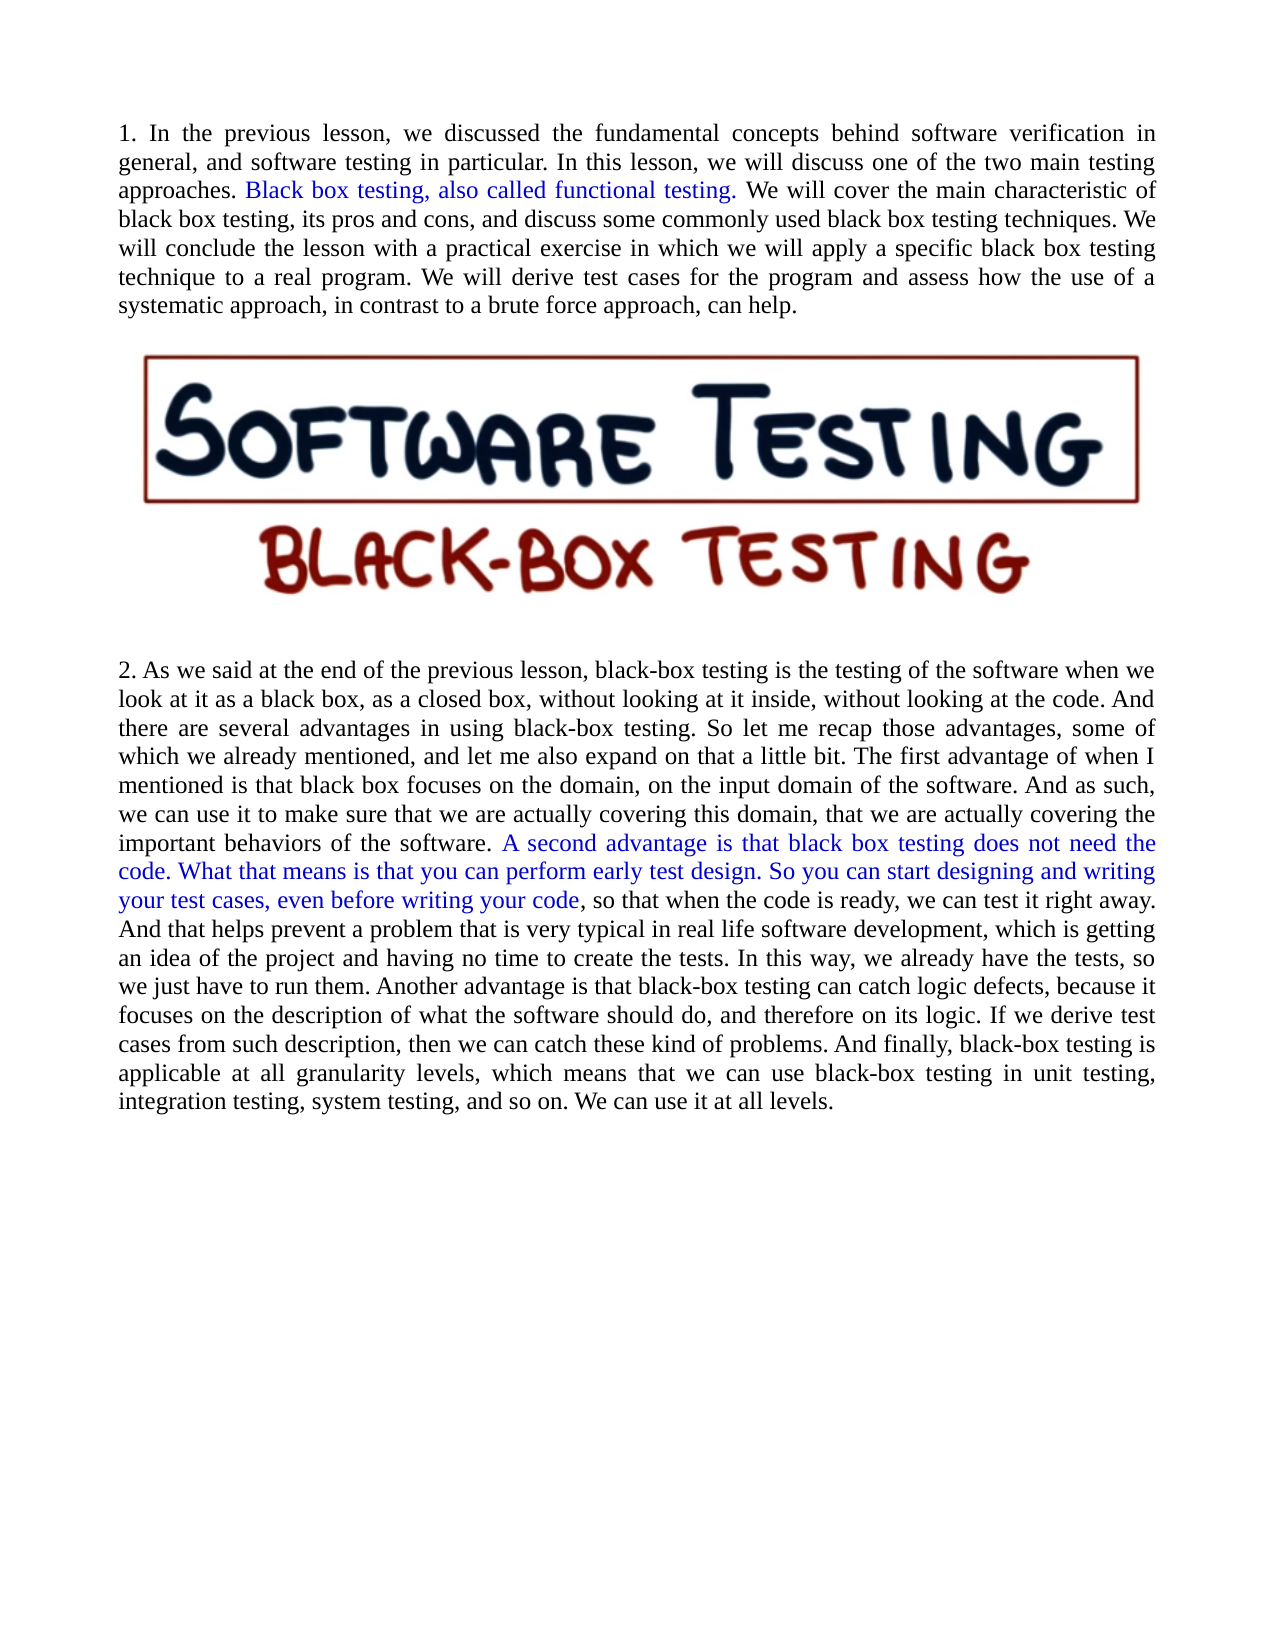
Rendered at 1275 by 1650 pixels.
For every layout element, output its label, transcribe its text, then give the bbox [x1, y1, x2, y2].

text 2. As we said at the end of the previous lesson, black-box testing is the testing of the software when we look at it as a black box, as a closed box, without looking at it inside, without looking at the code. And there are several advantages in using black-box testing. So let me recap those advantages, some of which we already mentioned, and let me also expand on that a little bit. The first advantage of when I mentioned is that black box focuses on the domain, on the input domain of the software. And as such, we can use it to make sure that we are actually covering this domain, that we are actually covering the important behaviors of the software. A second advantage is that black box testing does not need the code. What that means is that you can perform early test design. So you can start designing and writing your test cases, even before writing your code, so that when the code is ready, we can test it right away. And that helps prevent a problem that is very typical in real life software development, which is getting an idea of the project and having no time to create the tests. In this way, we already have the tests, so we just have to run them. Another advantage is that black-box testing can catch logic defects, because it focuses on the description of what the software should do, and therefore on its logic. If we derive test cases from such description, then we can catch these kind of problems. And finally, black-box testing is applicable at all granularity levels, which means that we can use black-box testing in unit testing, integration testing, system testing, and so on. We can use it at all levels. [118, 655, 1157, 1115]
picture [118, 348, 1157, 598]
text 1. In the previous lesson, we discussed the fundamental concepts behind software verification in general, and software testing in particular. In this lesson, we will discuss one of the two main testing approaches. Black box testing, also called functional testing. We will cover the main characteristic of black box testing, its pros and cons, and discuss some commonly used black box testing techniques. We will conclude the lesson with a practical exercise in which we will apply a specific black box testing technique to a real program. We will derive test cases for the program and assess how the use of a systematic approach, in contrast to a brute force approach, can help. [118, 118, 1157, 319]
